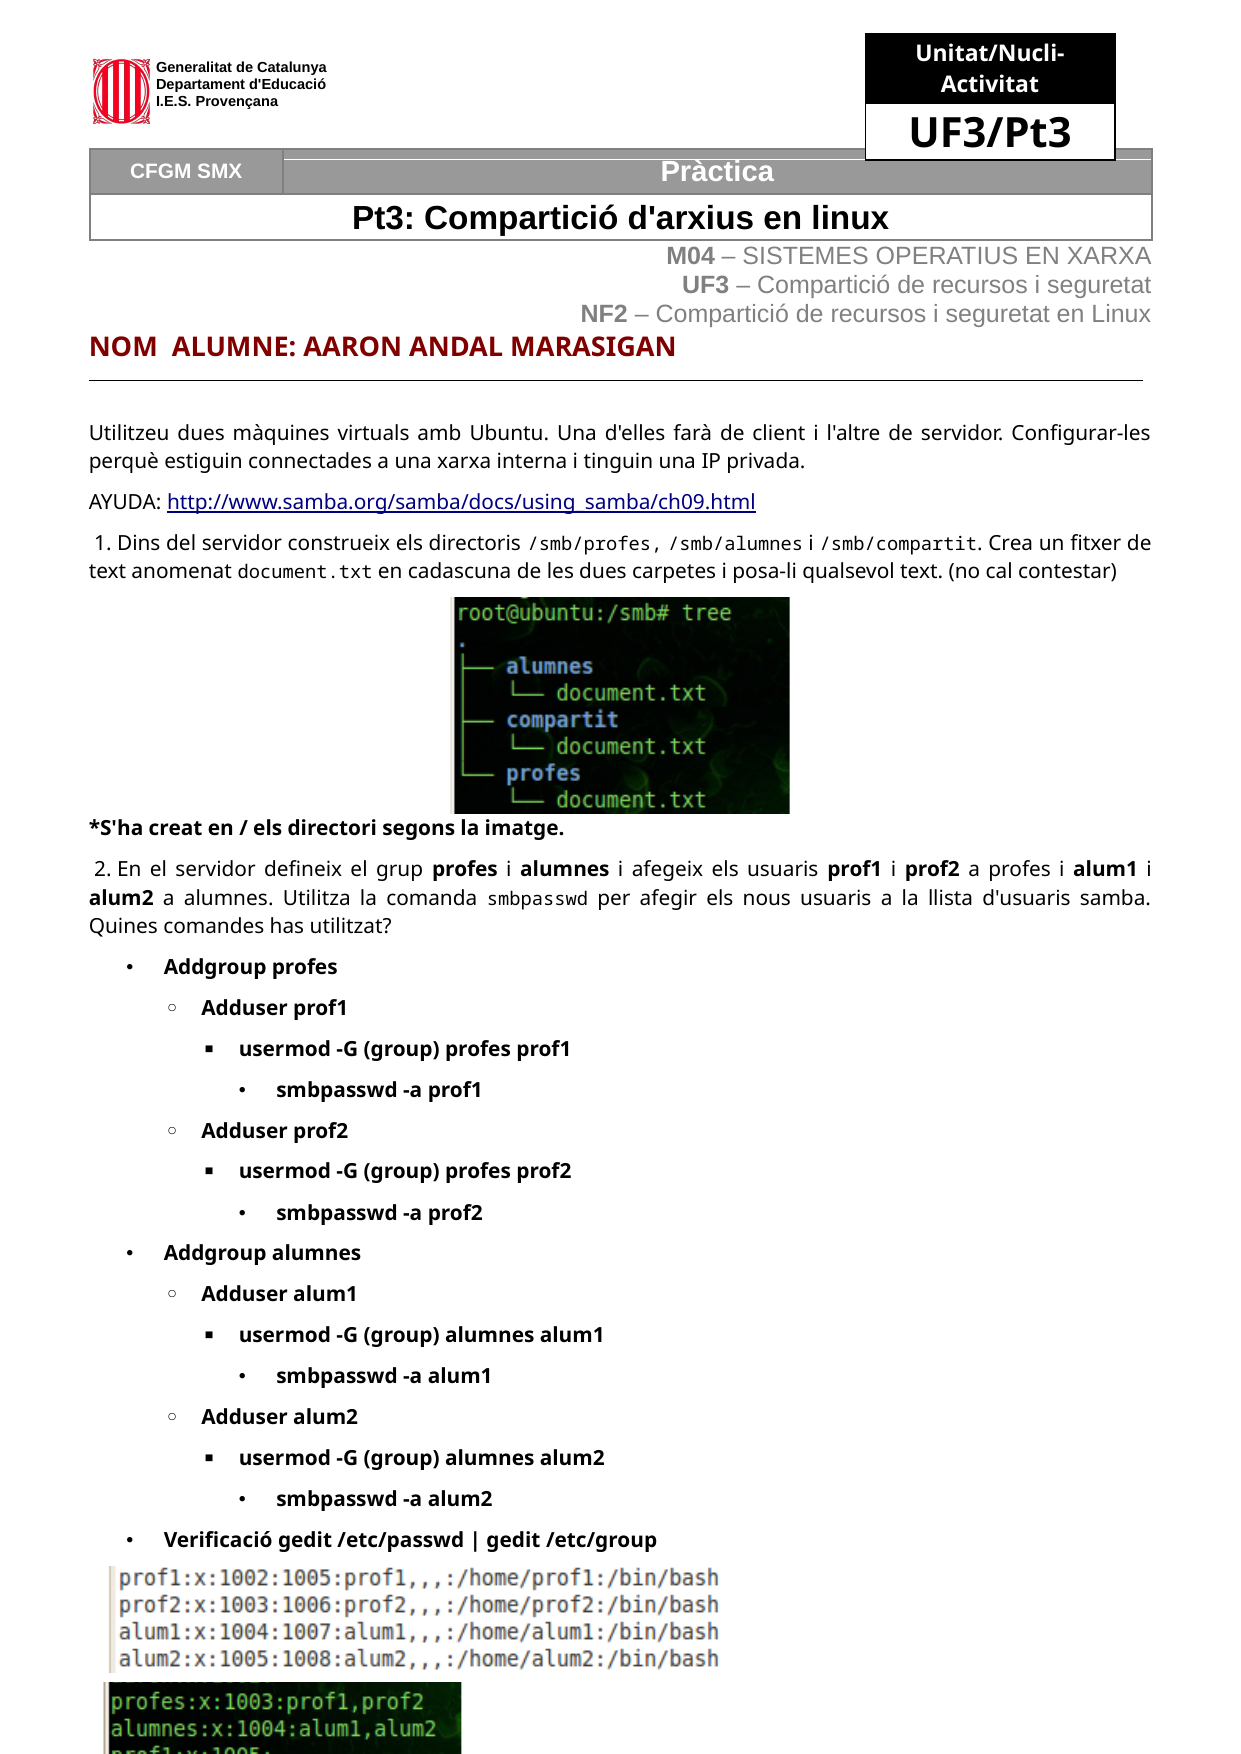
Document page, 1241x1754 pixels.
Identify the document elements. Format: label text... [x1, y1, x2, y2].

list smbpasswd -a prof1 [238, 1075, 1152, 1103]
list smbpasswd -a prof2 [238, 1198, 1152, 1226]
list Adduser prof1 [163, 993, 1152, 1021]
list Adduser alum1 [163, 1279, 1152, 1308]
table_cell Pt3: Compartició d'arxius en linux [91, 195, 1151, 239]
table_header [284, 150, 865, 159]
list Adduser alum2 [163, 1402, 1152, 1431]
picture [108, 1566, 757, 1673]
list usermod -G (group) alumnes alum2 [201, 1443, 1152, 1472]
list *S'ha creat en / els directori segons la imatge. [88, 598, 1152, 842]
text Unitat/Nucli-Activitat [867, 35, 1114, 103]
list Addgroup alumnes [126, 1238, 1152, 1267]
table_header Pràctica [284, 160, 1151, 193]
list smbpasswd -a alum1 [238, 1361, 1152, 1390]
list Dins del servidor construeix els directoris /smb/profes, /smb/alumnes i /smb/compartit. Crea un fitxer de text anomenat document.txt en cadascuna de les dues carpetes i posa-li qualsevol text. (no cal contestar) [88, 528, 1152, 585]
list smbpasswd -a alum2 [238, 1484, 1152, 1513]
list usermod -G (group) profes prof2 [201, 1157, 1152, 1185]
list En el servidor defineix el grup profes i alumnes i afegeix els usuaris prof1 i prof2 a profes i alum1 i alum2 a alumnes. Utilitza la comanda smbpasswd per afegir els nous usuaris a la llista d'usuaris samba. Quines comandes has utilitzat? [88, 854, 1152, 939]
table_cell M04 – SISTEMES OPERATIUS EN XARXA UF3 – Compartició de recursos i seguretat NF2 – Compartició de recursos i seguretat en Linux [90, 241, 1152, 328]
list Verificació gedit /etc/passwd | gedit /etc/group [126, 1525, 1152, 1553]
list usermod -G (group) alumnes alum1 [201, 1320, 1152, 1349]
picture [90, 57, 154, 126]
table_header [1116, 150, 1151, 159]
text UF3/Pt3 [866, 104, 1114, 159]
list Addgroup profes [126, 952, 1152, 980]
table_header CFGM SMX [91, 150, 282, 193]
picture [450, 597, 790, 814]
list Adduser prof2 [163, 1116, 1152, 1144]
list NOM ALUMNE: AARON ANDAL MARASIGAN [88, 328, 1152, 364]
text Utilitzeu dues màquines virtuals amb Ubuntu. Una d'elles farà de client i l'altre de servidor. Configurar-les perquè estiguin connectades a una xarxa interna i tinguin una IP privada. [88, 418, 1152, 475]
list usermod -G (group) profes prof1 [201, 1034, 1152, 1062]
picture [103, 1682, 462, 1754]
text AYUDA: http://www.samba.org/samba/docs/using_samba/ch09.html [88, 487, 1152, 516]
